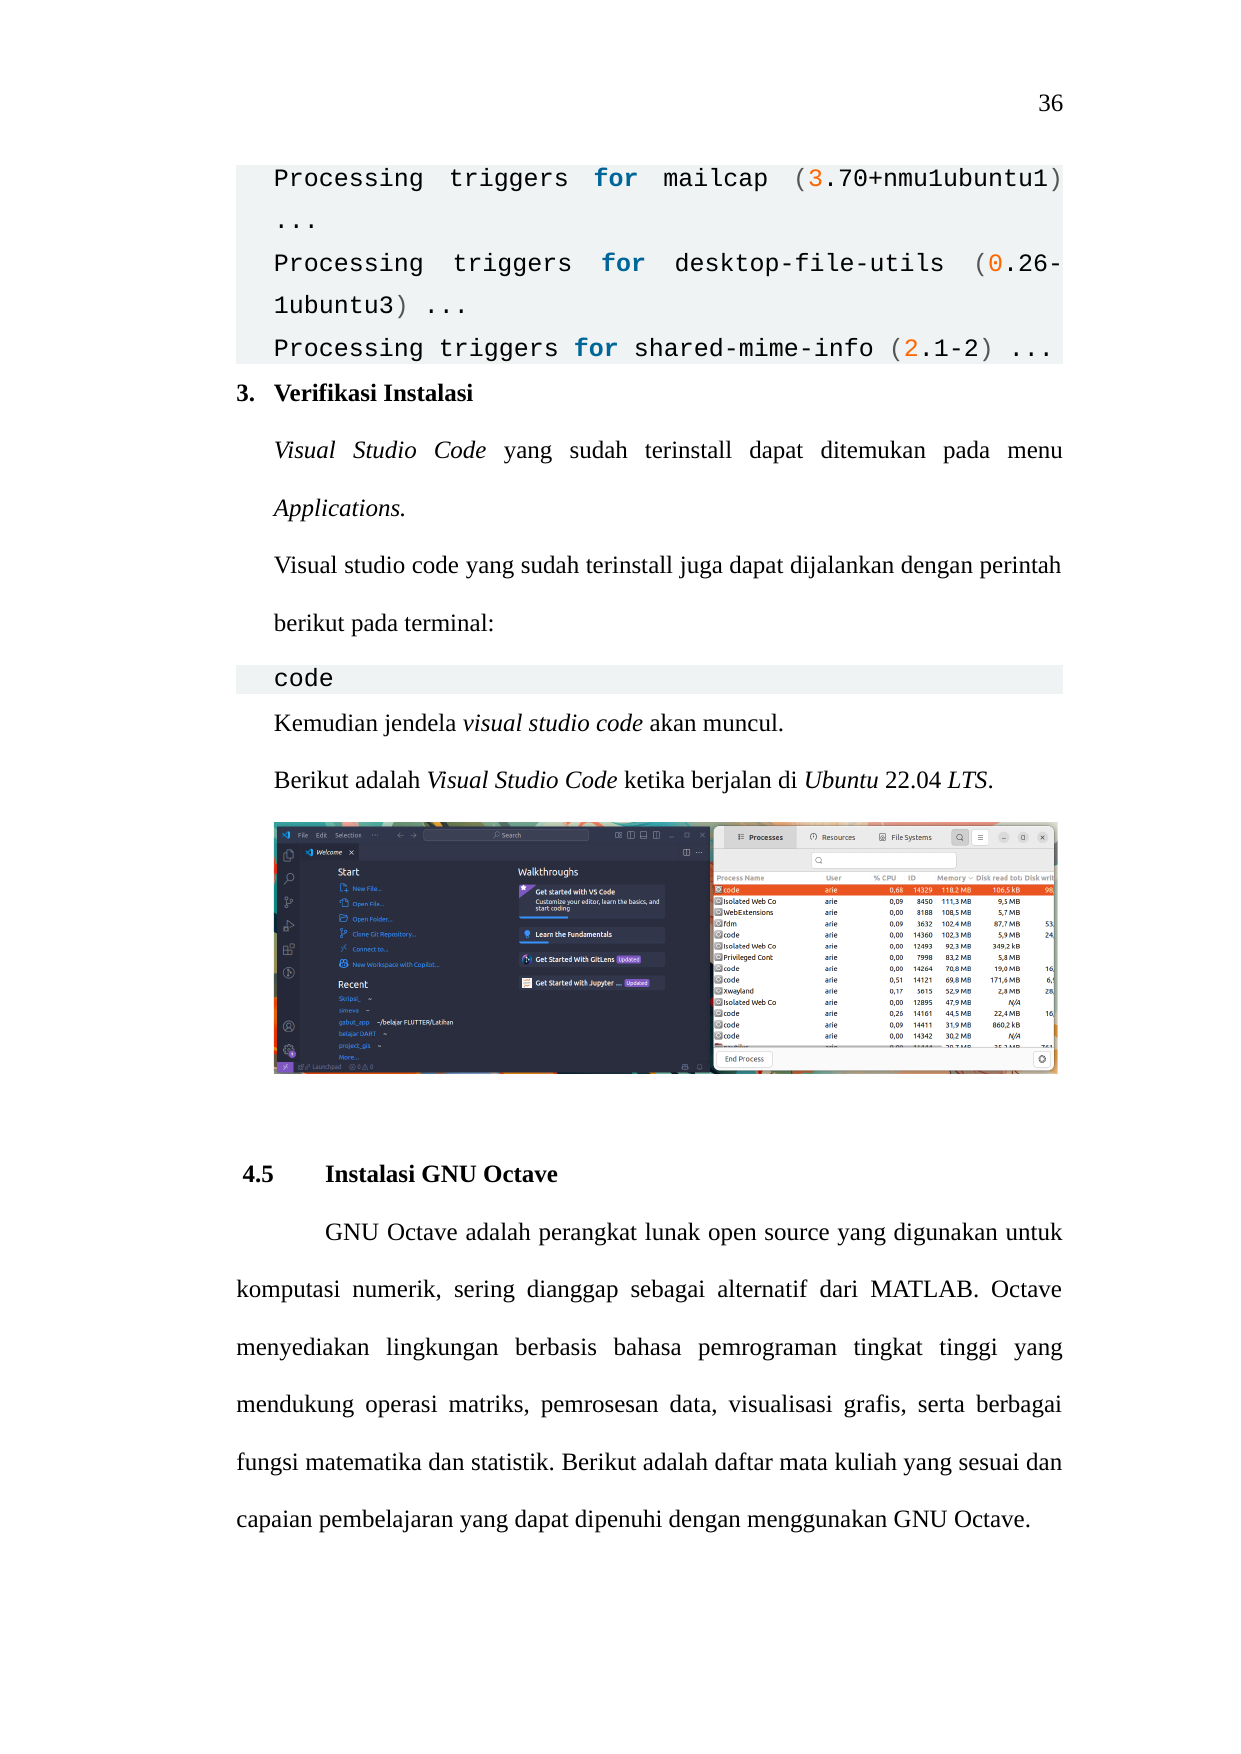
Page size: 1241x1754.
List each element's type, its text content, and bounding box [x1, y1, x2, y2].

list Visual studio code yang sudah terinstall juga dapat dijalankan dengan perintah berikut pada terminal: [236, 550, 1063, 637]
list Processing triggers for shared-mime-info (2.1-2) ... [236, 335, 1063, 364]
list Visual Studio Code yang sudah terinstall dapat ditemukan pada menu Applications. [236, 435, 1063, 522]
text GNU Octave adalah perangkat lunak open source yang digunakan untuk komputasi numerik, sering dianggap sebagai alternatif dari MATLAB. Octave menyediakan lingkungan berbasis­ bahasa pemrograman tingkat tinggi yang mendukung operasi matriks, pemrosesan data, visualisasi grafis, serta berbagai fungsi matematika dan statistik. Berikut adalah daftar mata kuliah yang sesuai dan capaian pembelajaran yang dapat dipenuhi dengan menggunakan GNU Octave. [236, 1217, 1063, 1533]
list Verifikasi Instalasi [236, 378, 1063, 407]
picture [273, 822, 1058, 1074]
list code [236, 665, 1063, 694]
list Kemudian jendela visual studio code akan muncul. [236, 708, 1063, 737]
list Berikut adalah Visual Studio Code ketika berjalan di Ubuntu 22.04 LTS. [236, 765, 1063, 794]
subtitle Instalasi GNU Octave [236, 1159, 1063, 1188]
list Processing triggers for desktop-file-utils (0.26-1ubuntu3) ... [236, 250, 1063, 321]
list Processing triggers for mailcap (3.70+nmu1ubuntu1) ... [236, 165, 1063, 236]
